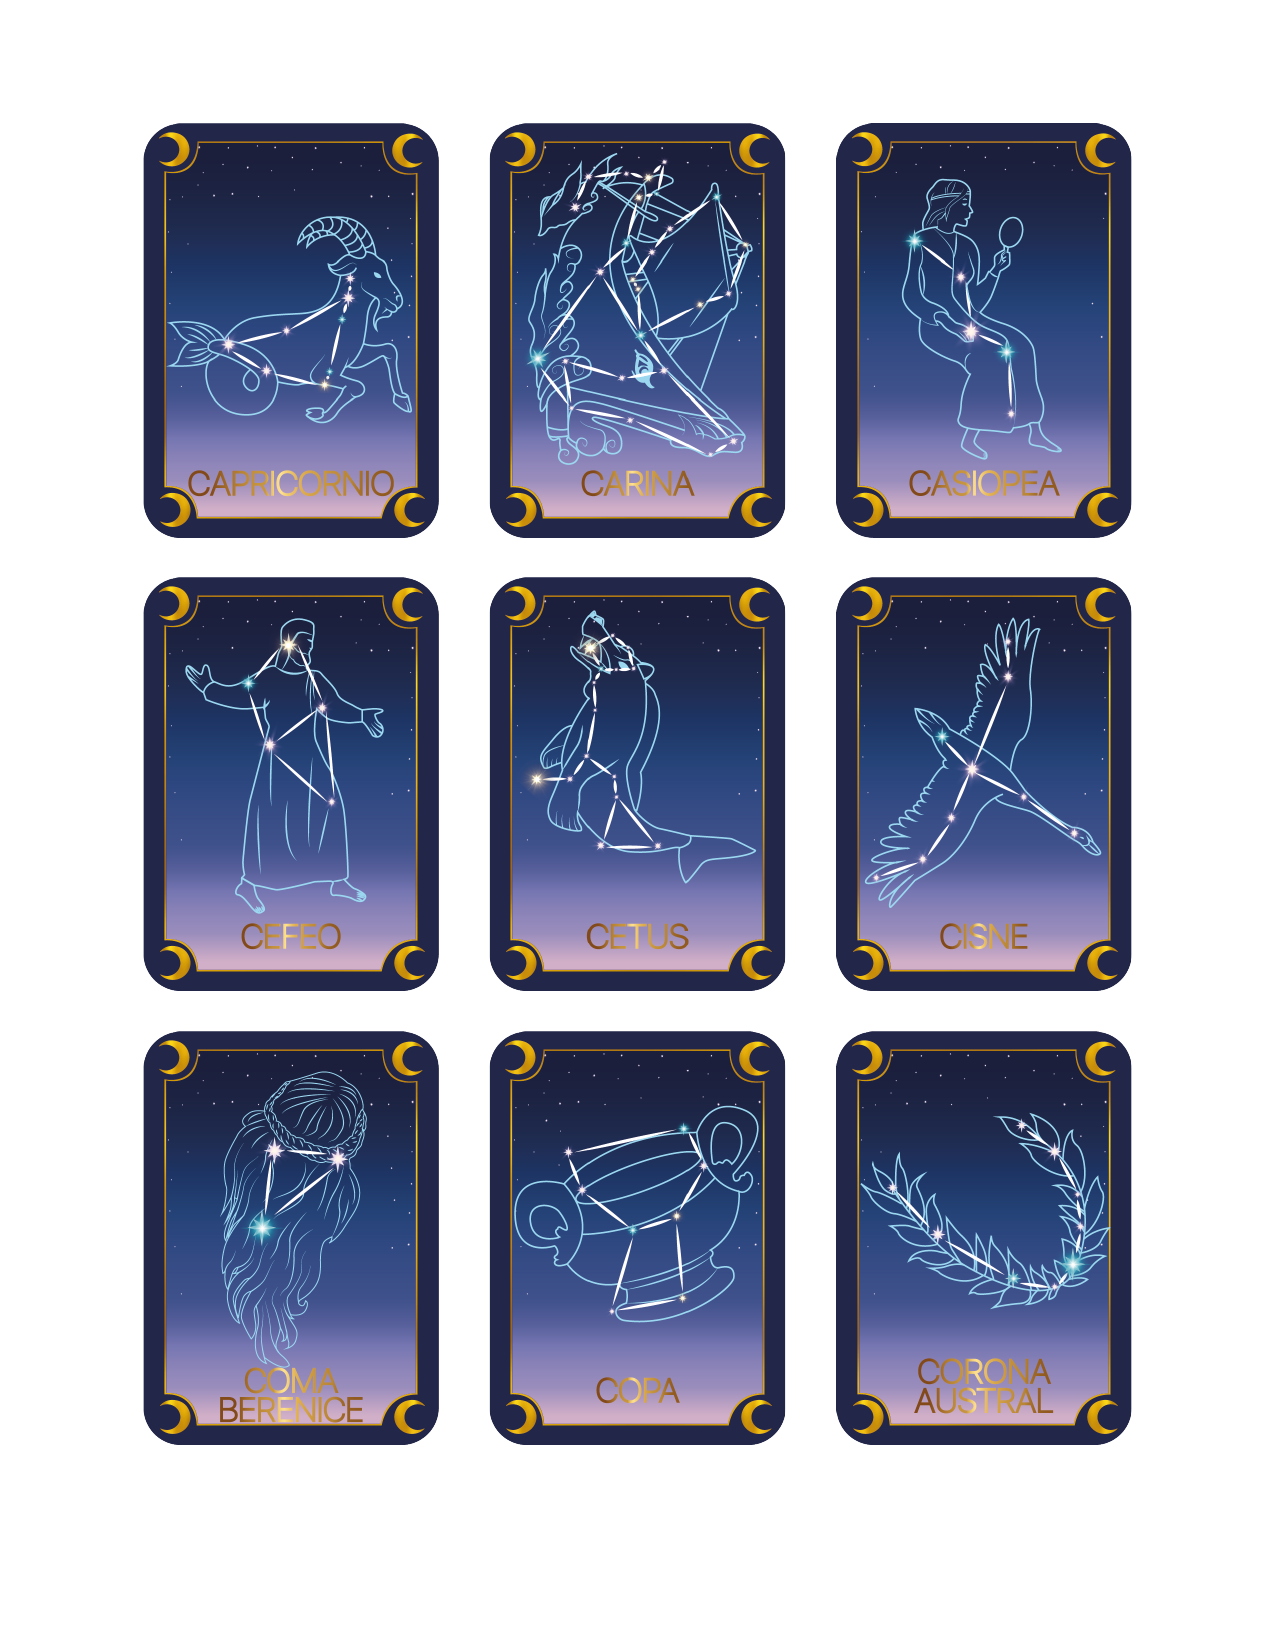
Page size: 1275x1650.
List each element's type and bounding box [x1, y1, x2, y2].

table_cell [118, 1025, 464, 1479]
table_cell [811, 1025, 1157, 1479]
picture [489, 123, 786, 538]
picture [143, 123, 439, 538]
picture [143, 1031, 439, 1445]
picture [836, 123, 1132, 538]
table_header [464, 118, 811, 572]
table_cell [118, 572, 464, 1025]
table_header [811, 118, 1157, 572]
table_header [118, 118, 464, 572]
table_cell [464, 572, 811, 1025]
picture [143, 577, 439, 991]
picture [836, 577, 1132, 991]
picture [489, 1031, 786, 1445]
table_cell [464, 1025, 811, 1479]
picture [836, 1031, 1132, 1445]
picture [489, 577, 786, 991]
table_cell [811, 572, 1157, 1025]
